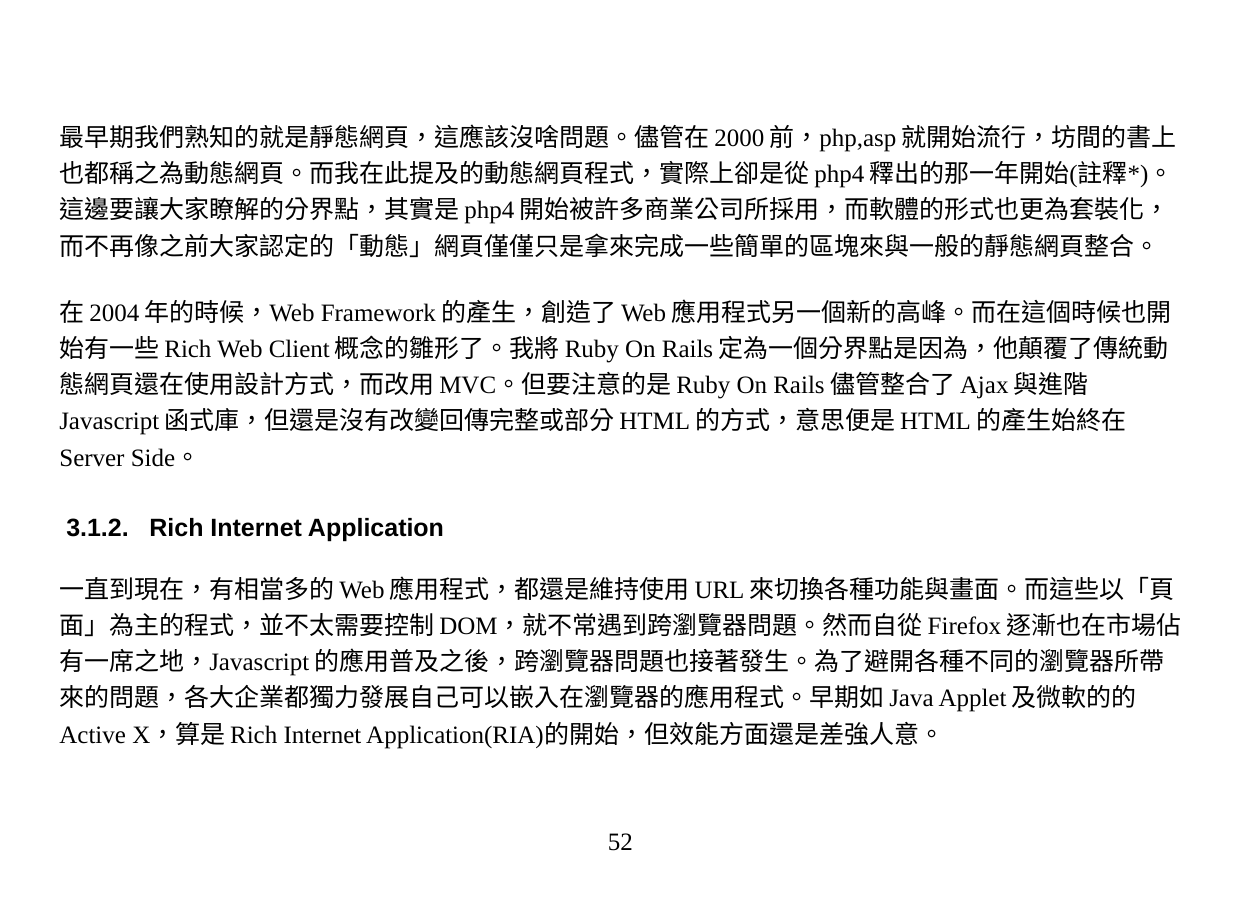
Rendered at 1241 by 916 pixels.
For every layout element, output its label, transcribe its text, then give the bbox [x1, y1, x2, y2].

text 在2004年的時候，Web Framework的產生，創造了Web應用程式另一個新的高峰。而在這個時候也開始有一些Rich Web Client概念的雛形了。我將Ruby On Rails定為一個分界點是因為，他顛覆了傳統動態網頁還在使用設計方式，而改用MVC。但要注意的是Ruby On Rails儘管整合了Ajax與進階Javascript函式庫，但還是沒有改變回傳完整或部分HTML的方式，意思便是HTML的產生始終在Server Side。 [59, 292, 1181, 473]
subtitle Rich Internet Application [59, 513, 1181, 542]
text 最早期我們熟知的就是靜態網頁，這應該沒啥問題。儘管在2000前，php,asp就開始流行，坊間的書上也都稱之為動態網頁。而我在此提及的動態網頁程式，實際上卻是從php4釋出的那一年開始(註釋*)。這邊要讓大家瞭解的分界點，其實是php4開始被許多商業公司所採用，而軟體的形式也更為套裝化，而不再像之前大家認定的「動態」網頁僅僅只是拿來完成一些簡單的區塊來與一般的靜態網頁整合。 [59, 117, 1181, 262]
text 一直到現在，有相當多的Web應用程式，都還是維持使用URL來切換各種功能與畫面。而這些以「頁面」為主的程式，並不太需要控制DOM，就不常遇到跨瀏覽器問題。然而自從Firefox逐漸也在市場佔有一席之地，Javascript的應用普及之後，跨瀏覽器問題也接著發生。為了避開各種不同的瀏覽器所帶來的問題，各大企業都獨力發展自己可以嵌入在瀏覽器的應用程式。早期如Java Applet及微軟的的Active X，算是Rich Internet Application(RIA)的開始，但效能方面還是差強人意。 [59, 569, 1181, 750]
